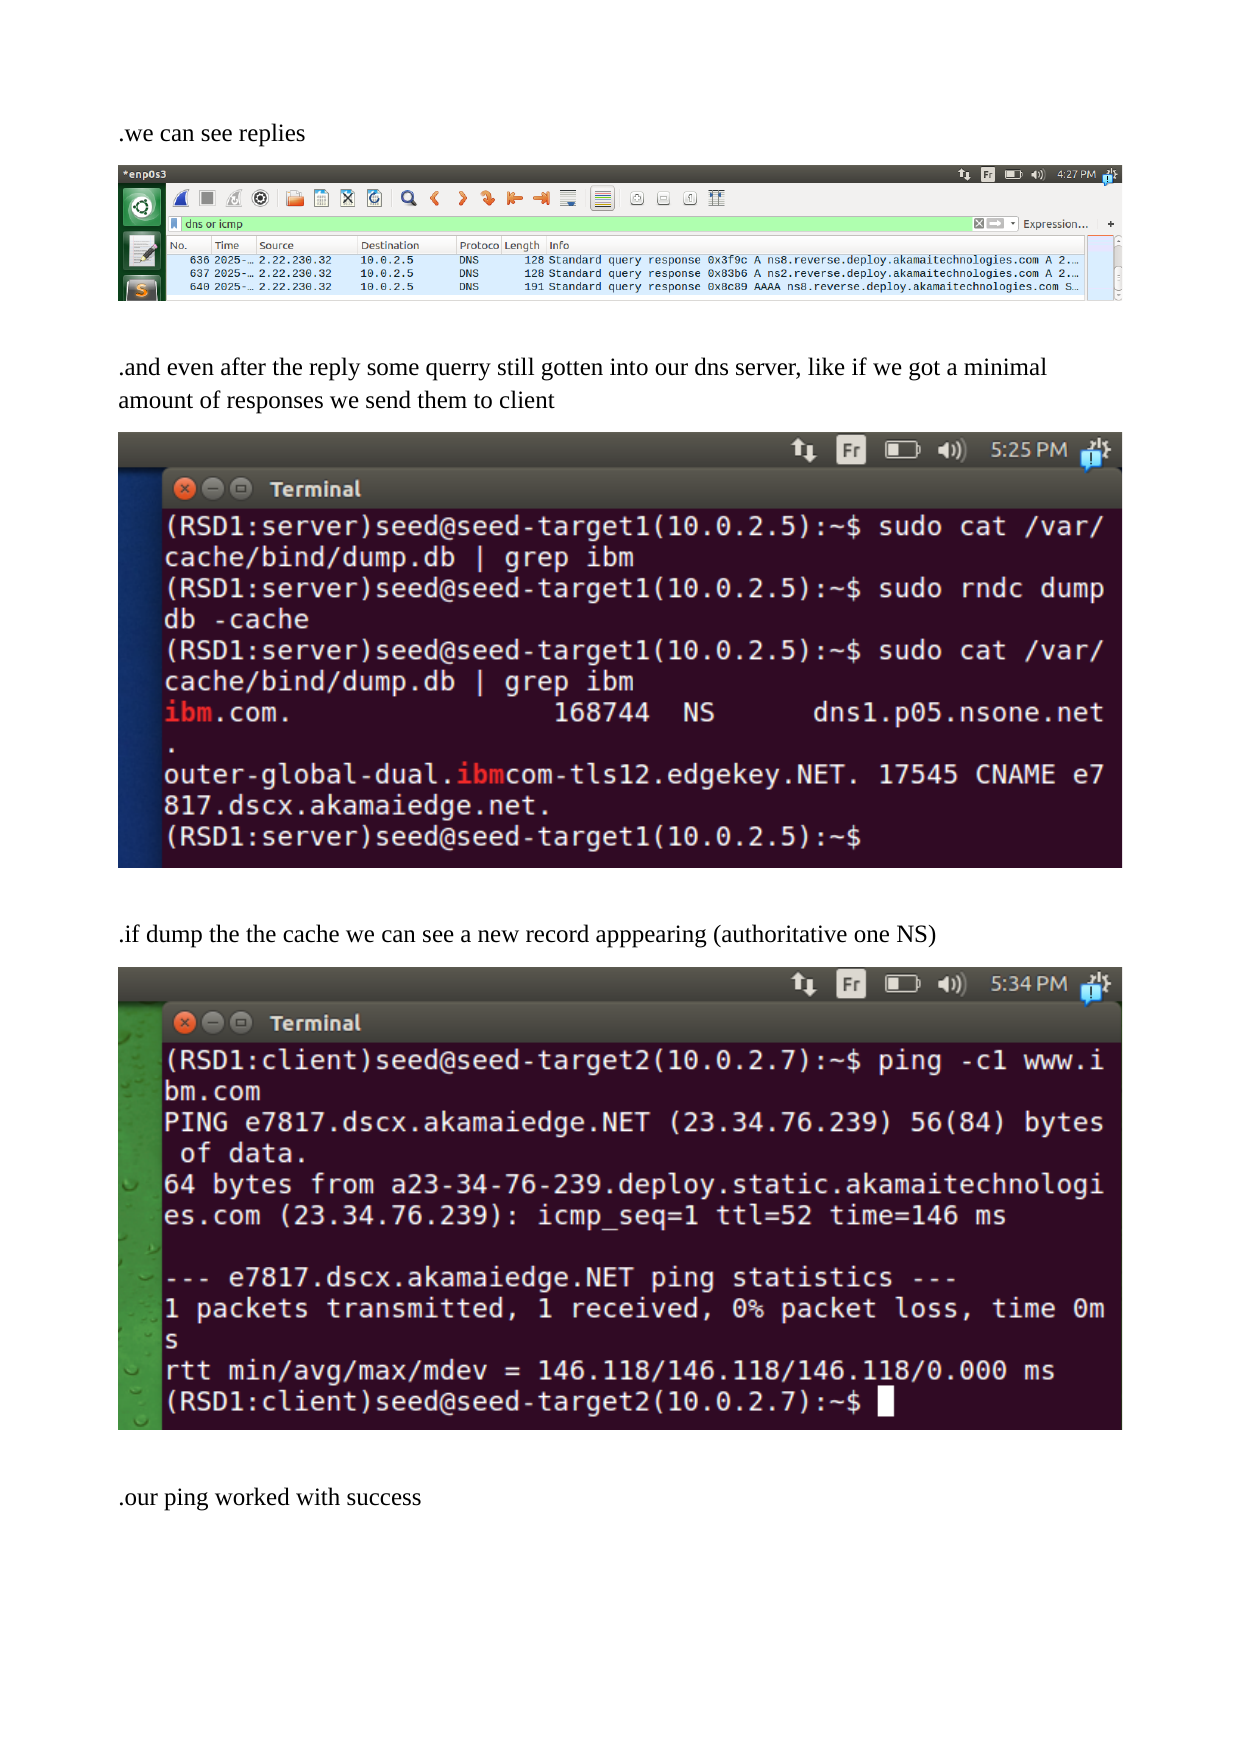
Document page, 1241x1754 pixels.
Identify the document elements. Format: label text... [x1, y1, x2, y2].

text .and even after the reply some querry still gotten into our dns server, like if we got a minimal amount of responses we send them to client [118, 352, 1122, 414]
picture [118, 165, 1123, 301]
text .if dump the the cache we can see a new record apppearing (authoritative one NS) [118, 919, 1122, 948]
text .our ping worked with success [118, 1482, 1122, 1511]
text .we can see replies [118, 118, 1122, 147]
picture [118, 432, 1123, 868]
picture [118, 967, 1123, 1430]
